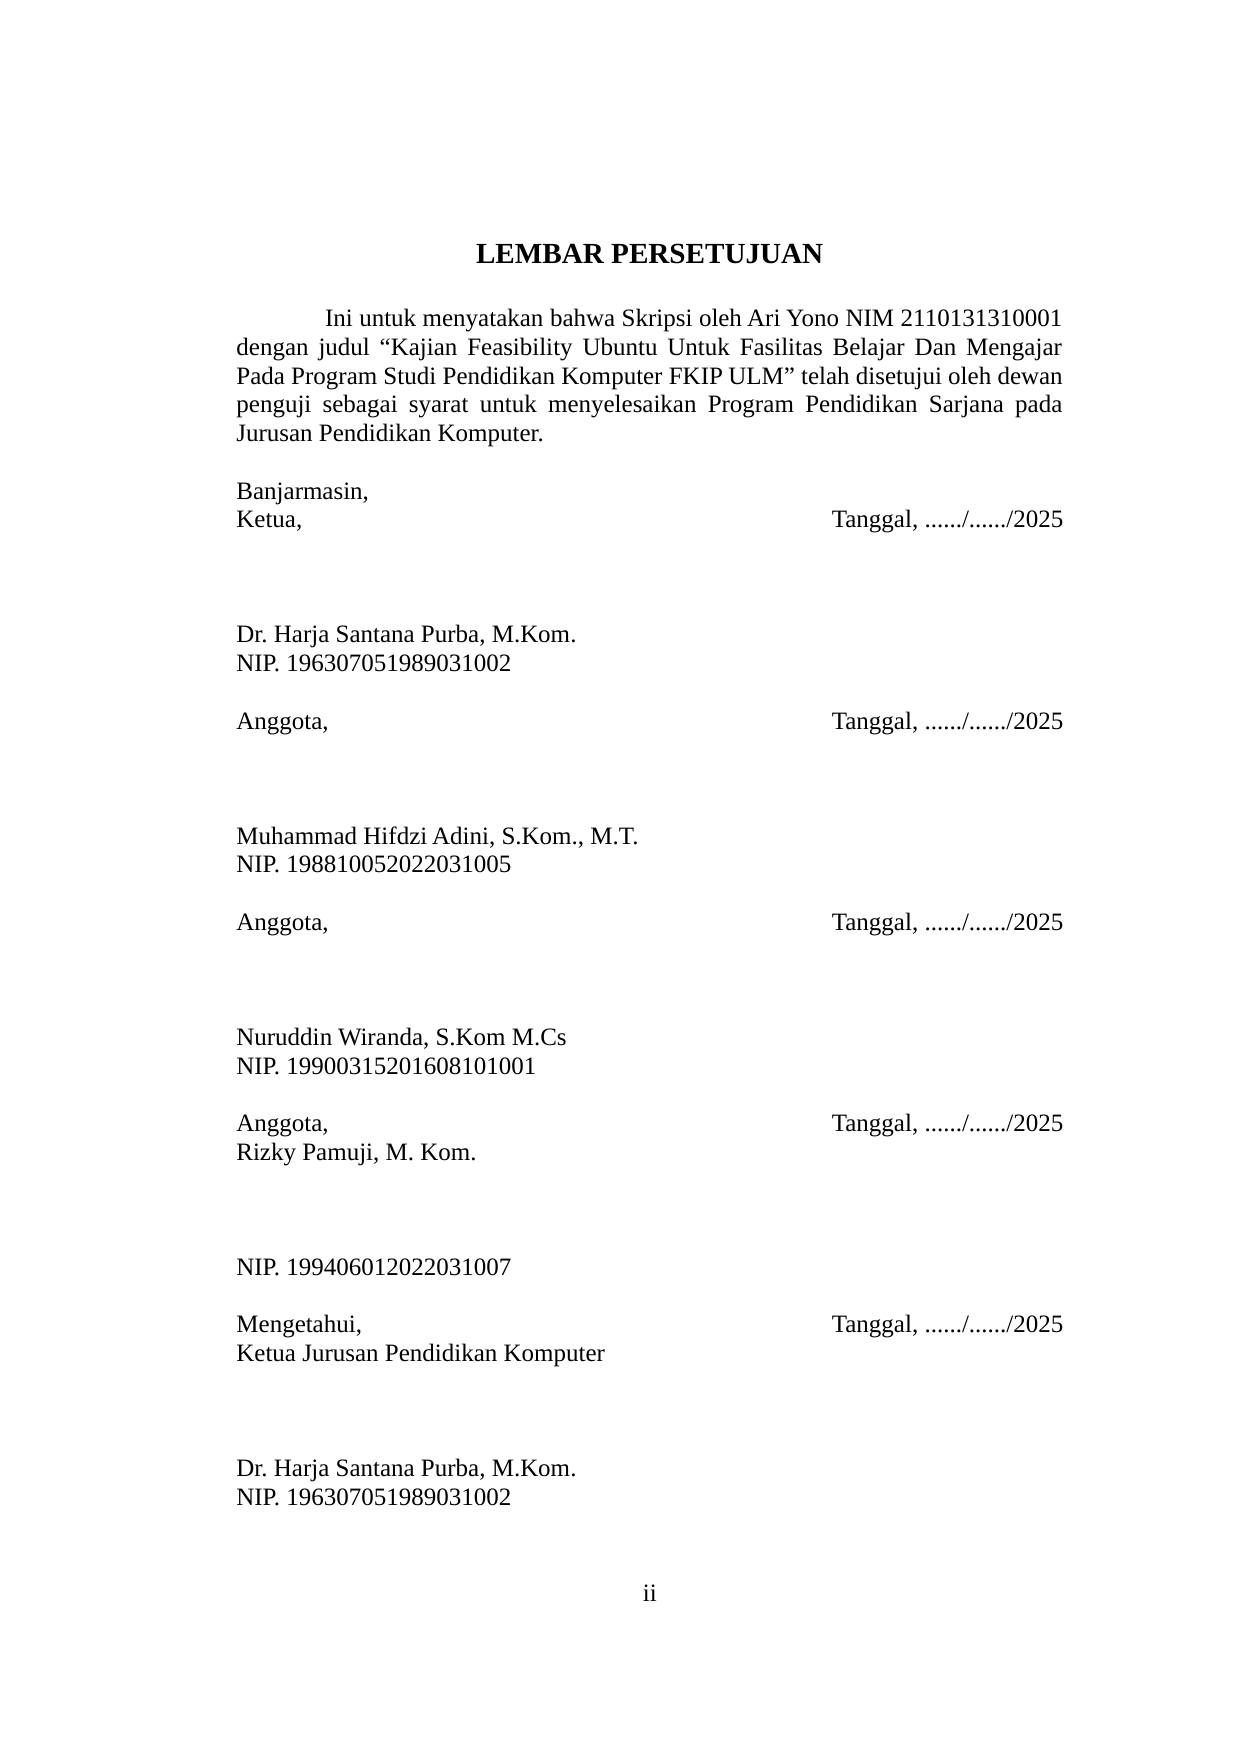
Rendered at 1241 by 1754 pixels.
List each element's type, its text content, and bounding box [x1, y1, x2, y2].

text Banjarmasin, [236, 476, 1063, 504]
table_cell [821, 1252, 1063, 1281]
table_cell [745, 907, 821, 936]
table_cell [821, 620, 1063, 648]
table_cell [745, 821, 821, 849]
table_cell Dr. Harja Santana Purba, M.Kom. [236, 1453, 737, 1482]
table_cell [738, 620, 744, 648]
table_cell [745, 993, 821, 1022]
table_cell [236, 1396, 737, 1424]
table_cell [821, 1022, 1063, 1051]
table_cell [738, 706, 744, 734]
table_cell [236, 763, 737, 792]
table_cell [745, 735, 821, 763]
table_cell [738, 1108, 744, 1137]
table_cell [738, 1252, 744, 1281]
table_cell [821, 936, 1063, 964]
table_cell [738, 1367, 744, 1396]
table_cell [745, 763, 821, 792]
table_cell [745, 1051, 821, 1079]
table_cell [236, 1281, 737, 1309]
table_cell [738, 677, 744, 706]
table_cell [821, 1166, 1063, 1194]
table_cell [738, 533, 744, 562]
table_cell [738, 1310, 744, 1338]
table_cell [821, 1425, 1063, 1453]
table_cell [236, 677, 737, 706]
table_cell [745, 620, 821, 648]
table_cell [745, 1396, 821, 1424]
table_cell Ketua Jurusan Pendidikan Komputer [236, 1338, 737, 1367]
table_cell [821, 735, 1063, 763]
table_cell Rizky Pamuji, M. Kom. [236, 1137, 737, 1166]
table_cell [745, 965, 821, 993]
table_cell [821, 965, 1063, 993]
table_cell [745, 878, 821, 907]
table_cell [821, 648, 1063, 677]
table_cell [745, 1223, 821, 1252]
table_cell [745, 1080, 821, 1108]
table_cell Tanggal, ....../....../2025 [821, 706, 1063, 734]
table_cell [738, 1425, 744, 1453]
table_cell [738, 1137, 744, 1166]
table_cell [738, 821, 744, 849]
table_cell [745, 1310, 821, 1338]
table_cell [738, 763, 744, 792]
table_cell NIP. 199406012022031007 [236, 1252, 737, 1281]
table_cell [821, 1453, 1063, 1482]
table_header [738, 505, 744, 533]
table_cell [738, 1080, 744, 1108]
subtitle LEMBAR PERSETUJUAN [236, 236, 1063, 270]
table_cell [738, 1338, 744, 1367]
table_cell [745, 648, 821, 677]
table_cell [745, 1166, 821, 1194]
table_cell Dr. Harja Santana Purba, M.Kom. [236, 620, 737, 648]
table_cell [738, 562, 744, 591]
table_cell [738, 1396, 744, 1424]
table_cell [236, 878, 737, 907]
table_cell [738, 1195, 744, 1223]
table_cell [821, 533, 1063, 562]
table_cell [821, 850, 1063, 878]
table_cell [821, 1281, 1063, 1309]
table_cell [738, 878, 744, 907]
table_header [745, 505, 821, 533]
table_cell [821, 878, 1063, 907]
table_cell [236, 562, 737, 591]
table_cell [236, 993, 737, 1022]
table_cell [821, 1195, 1063, 1223]
table_cell [738, 850, 744, 878]
table_cell [821, 1223, 1063, 1252]
table_cell [738, 1022, 744, 1051]
table_cell Anggota, [236, 706, 737, 734]
table_cell Tanggal, ....../....../2025 [821, 1310, 1063, 1338]
table_cell Nuruddin Wiranda, S.Kom M.Cs [236, 1022, 737, 1051]
table_cell [745, 533, 821, 562]
table_cell [738, 591, 744, 619]
table_cell [745, 1482, 821, 1511]
table_cell [745, 1453, 821, 1482]
table_cell [738, 1223, 744, 1252]
table_cell [738, 1166, 744, 1194]
table_cell [236, 1425, 737, 1453]
table_cell [738, 735, 744, 763]
table_cell [745, 936, 821, 964]
table_cell [236, 965, 737, 993]
table_cell [745, 591, 821, 619]
table_cell [821, 1396, 1063, 1424]
table_cell [821, 562, 1063, 591]
table_header Ketua, [236, 505, 737, 533]
table_cell Tanggal, ....../....../2025 [821, 907, 1063, 936]
table_cell [236, 533, 737, 562]
table_cell [236, 1080, 737, 1108]
table_cell [738, 648, 744, 677]
table_cell [236, 735, 737, 763]
table_cell [821, 1080, 1063, 1108]
table_cell [821, 792, 1063, 821]
table_cell Muhammad Hifdzi Adini, S.Kom., M.T. [236, 821, 737, 849]
table_cell [821, 821, 1063, 849]
table_cell [821, 1367, 1063, 1396]
table_cell [745, 677, 821, 706]
table_cell [745, 1425, 821, 1453]
table_cell [745, 1367, 821, 1396]
text Ini untuk menyatakan bahwa Skripsi oleh Ari Yono NIM 2110131310001 dengan judul “Kajian Feasibility Ubuntu Untuk Fasilitas Belajar Dan Mengajar Pada Program Studi Pendidikan Komputer FKIP ULM” telah disetujui oleh dewan penguji sebagai syarat untuk menyelesaikan Program Pendidikan Sarjana pada Jurusan Pendidikan Komputer. [236, 303, 1063, 447]
table_cell [738, 1281, 744, 1309]
table_cell [821, 1482, 1063, 1511]
table_cell [745, 1252, 821, 1281]
table_cell [821, 1137, 1063, 1166]
table_cell [821, 763, 1063, 792]
table_cell Anggota, [236, 907, 737, 936]
table_cell [236, 591, 737, 619]
table_cell Tanggal, ....../....../2025 [821, 1108, 1063, 1137]
table_cell [236, 1367, 737, 1396]
table_cell [821, 993, 1063, 1022]
table_cell [236, 1195, 737, 1223]
table_cell [738, 792, 744, 821]
table_cell [821, 1338, 1063, 1367]
table_cell [821, 1051, 1063, 1079]
table_cell [745, 562, 821, 591]
table_cell [745, 1281, 821, 1309]
table_cell [745, 792, 821, 821]
table_cell NIP. 196307051989031002 [236, 1482, 737, 1511]
table_cell [745, 1108, 821, 1137]
table_cell [745, 850, 821, 878]
table_cell NIP. 196307051989031002 [236, 648, 737, 677]
table_cell [236, 1166, 737, 1194]
table_cell [236, 792, 737, 821]
table_cell [745, 706, 821, 734]
table_cell [745, 1137, 821, 1166]
table_cell [738, 1051, 744, 1079]
table_cell [738, 907, 744, 936]
table_cell [738, 965, 744, 993]
table_cell NIP. 19900315201608101001 [236, 1051, 737, 1079]
table_cell [745, 1022, 821, 1051]
table_cell [745, 1195, 821, 1223]
table_cell [821, 591, 1063, 619]
table_cell [236, 936, 737, 964]
table_cell [738, 936, 744, 964]
table_cell NIP. 198810052022031005 [236, 850, 737, 878]
table_header Tanggal, ....../....../2025 [821, 505, 1063, 533]
table_cell [738, 1453, 744, 1482]
table_cell [745, 1338, 821, 1367]
table_cell [738, 993, 744, 1022]
table_cell [821, 677, 1063, 706]
table_cell [738, 1482, 744, 1511]
table_cell [236, 1223, 737, 1252]
table_cell Mengetahui, [236, 1310, 737, 1338]
table_cell Anggota, [236, 1108, 737, 1137]
